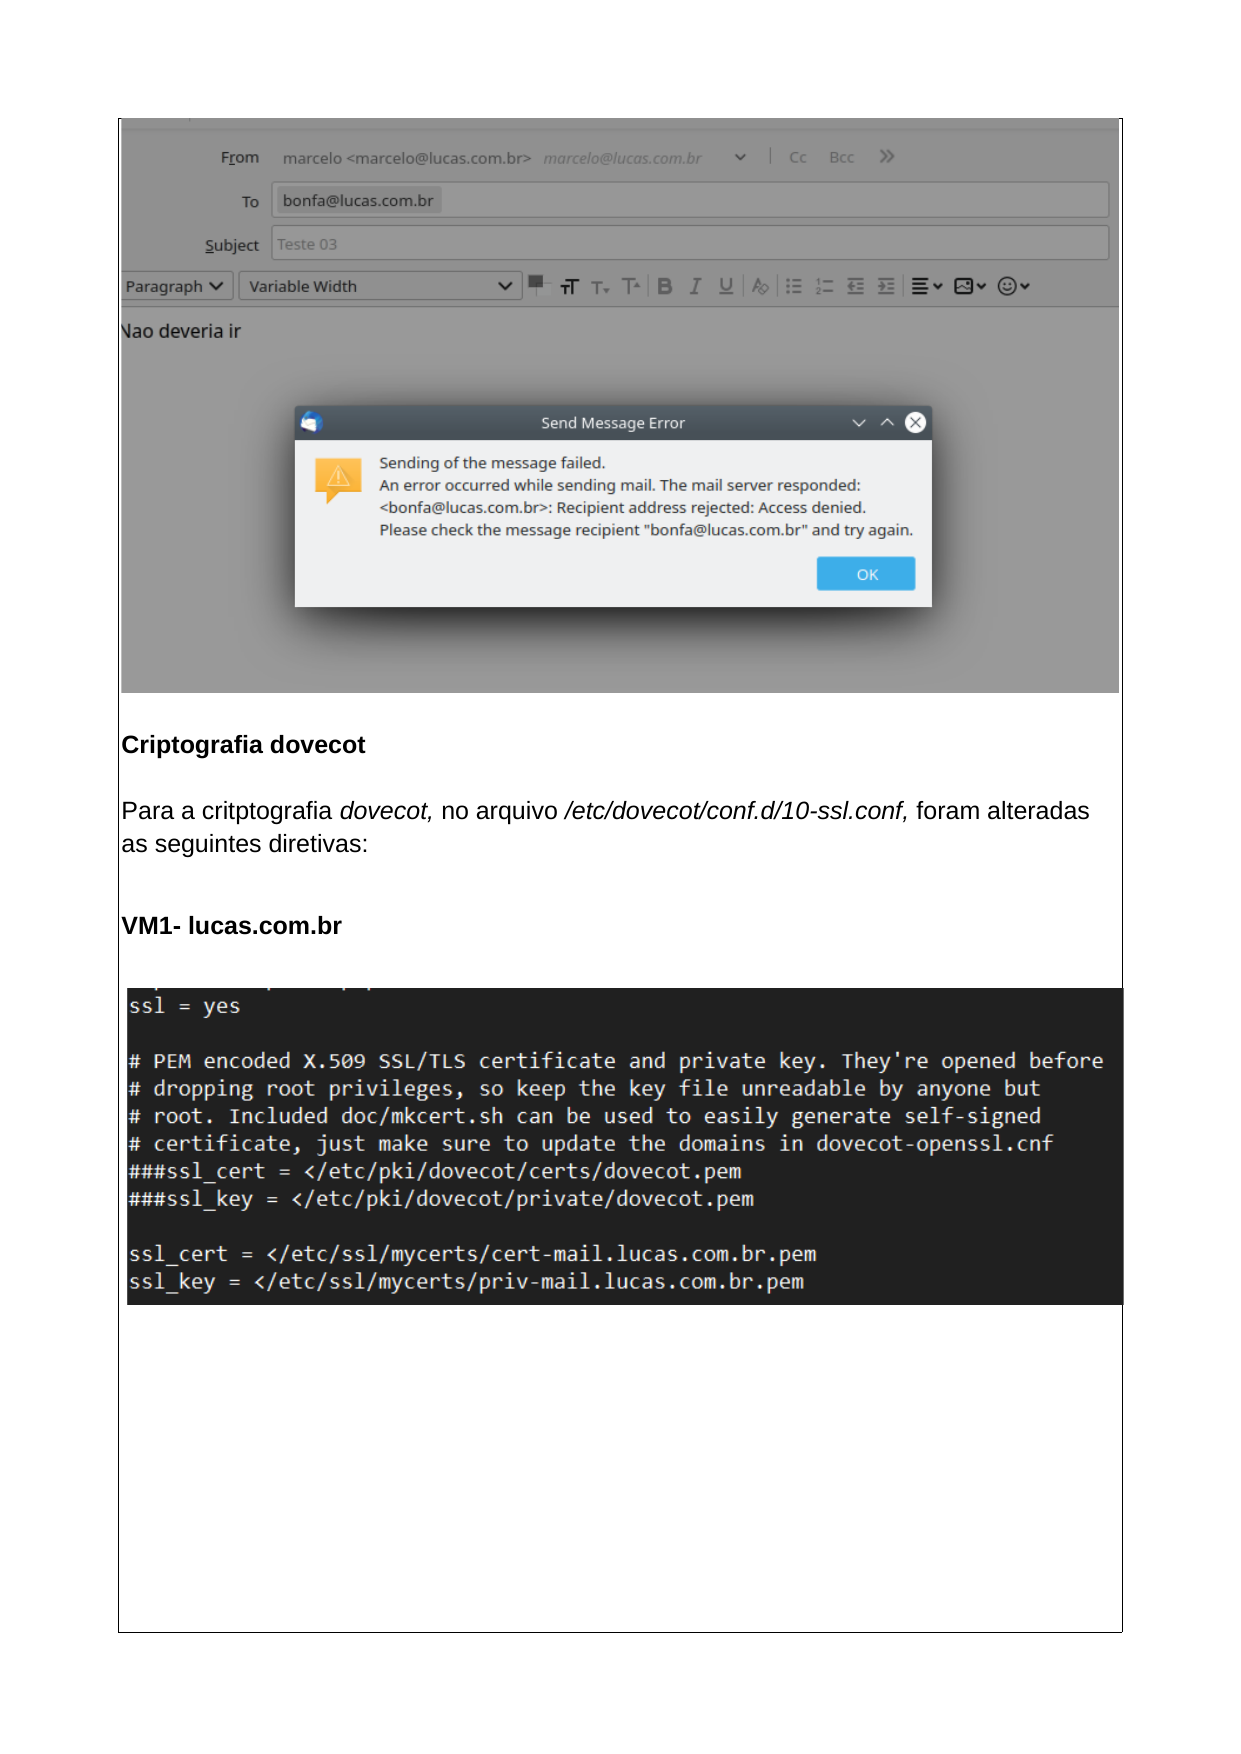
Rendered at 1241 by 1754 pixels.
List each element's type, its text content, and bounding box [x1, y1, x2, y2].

picture [121, 118, 1119, 693]
text Criptografia dovecot Para a critptografia dovecot, no arquivo /etc/dovecot/conf.d/10-ssl.conf, foram alteradas as seguintes diretivas: [119, 119, 1122, 858]
text VM1- lucas.com.br [119, 875, 1122, 1333]
picture [126, 988, 1124, 1305]
